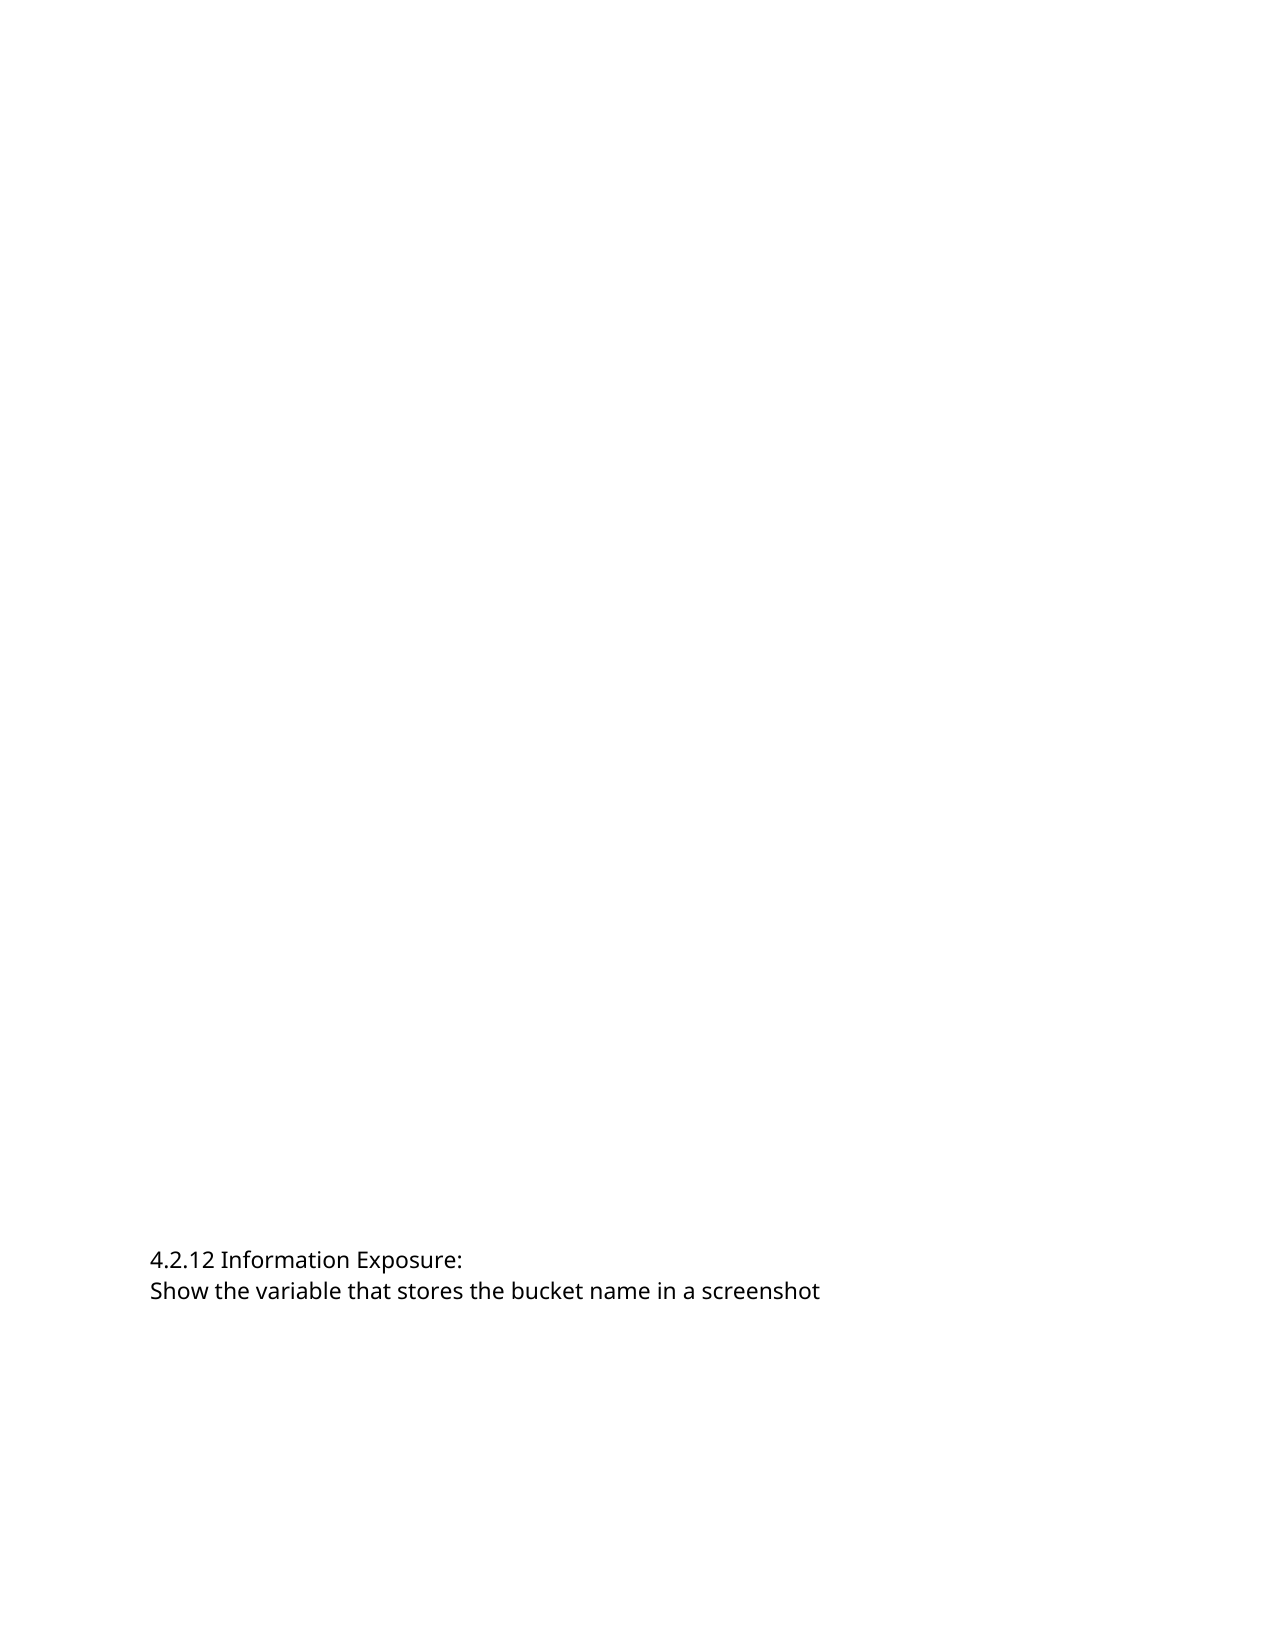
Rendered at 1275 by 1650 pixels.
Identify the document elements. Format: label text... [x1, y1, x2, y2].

text 4.2.12 Information Exposure: [150, 1244, 1125, 1275]
text Show the variable that stores the bucket name in a screenshot [150, 1275, 1125, 1306]
